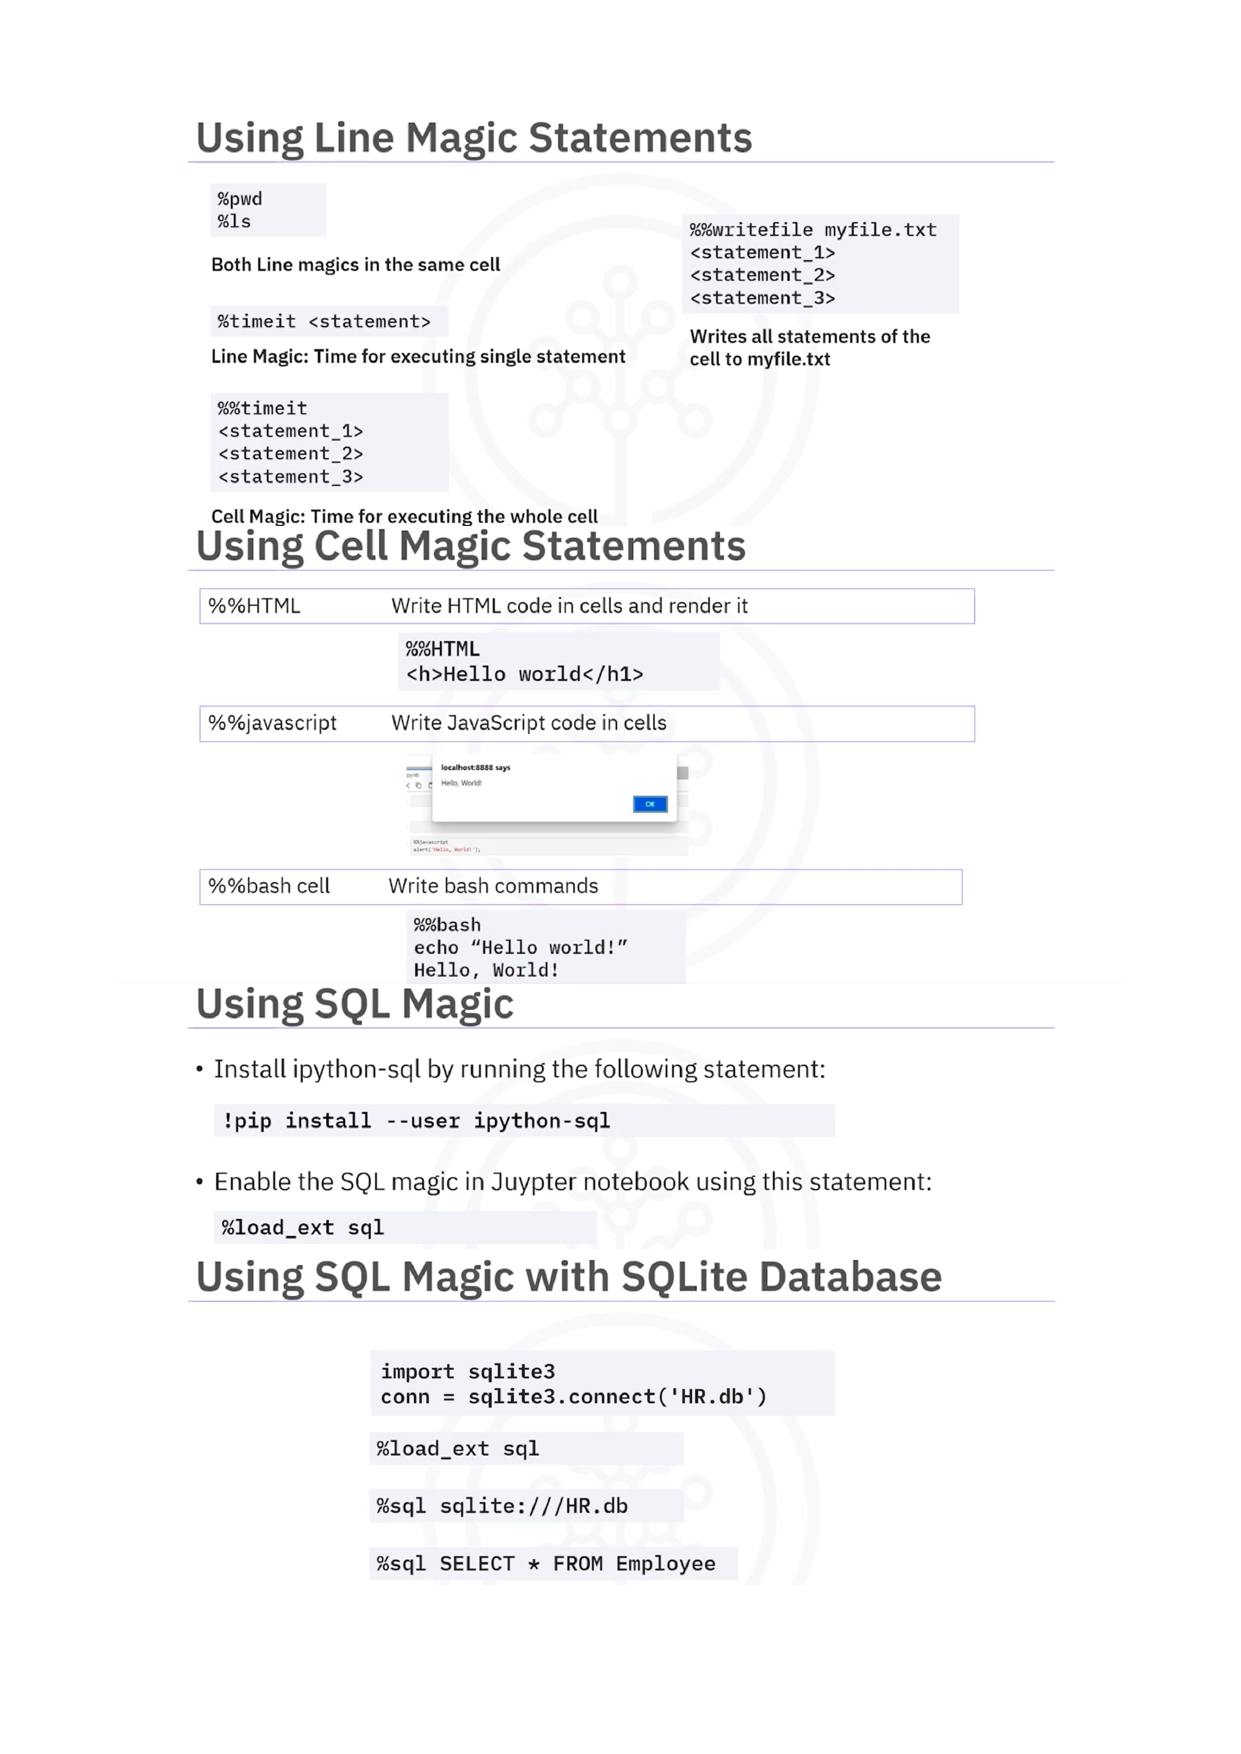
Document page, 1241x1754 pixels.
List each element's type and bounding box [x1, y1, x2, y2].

picture [118, 1256, 1123, 1585]
picture [118, 118, 1123, 1249]
